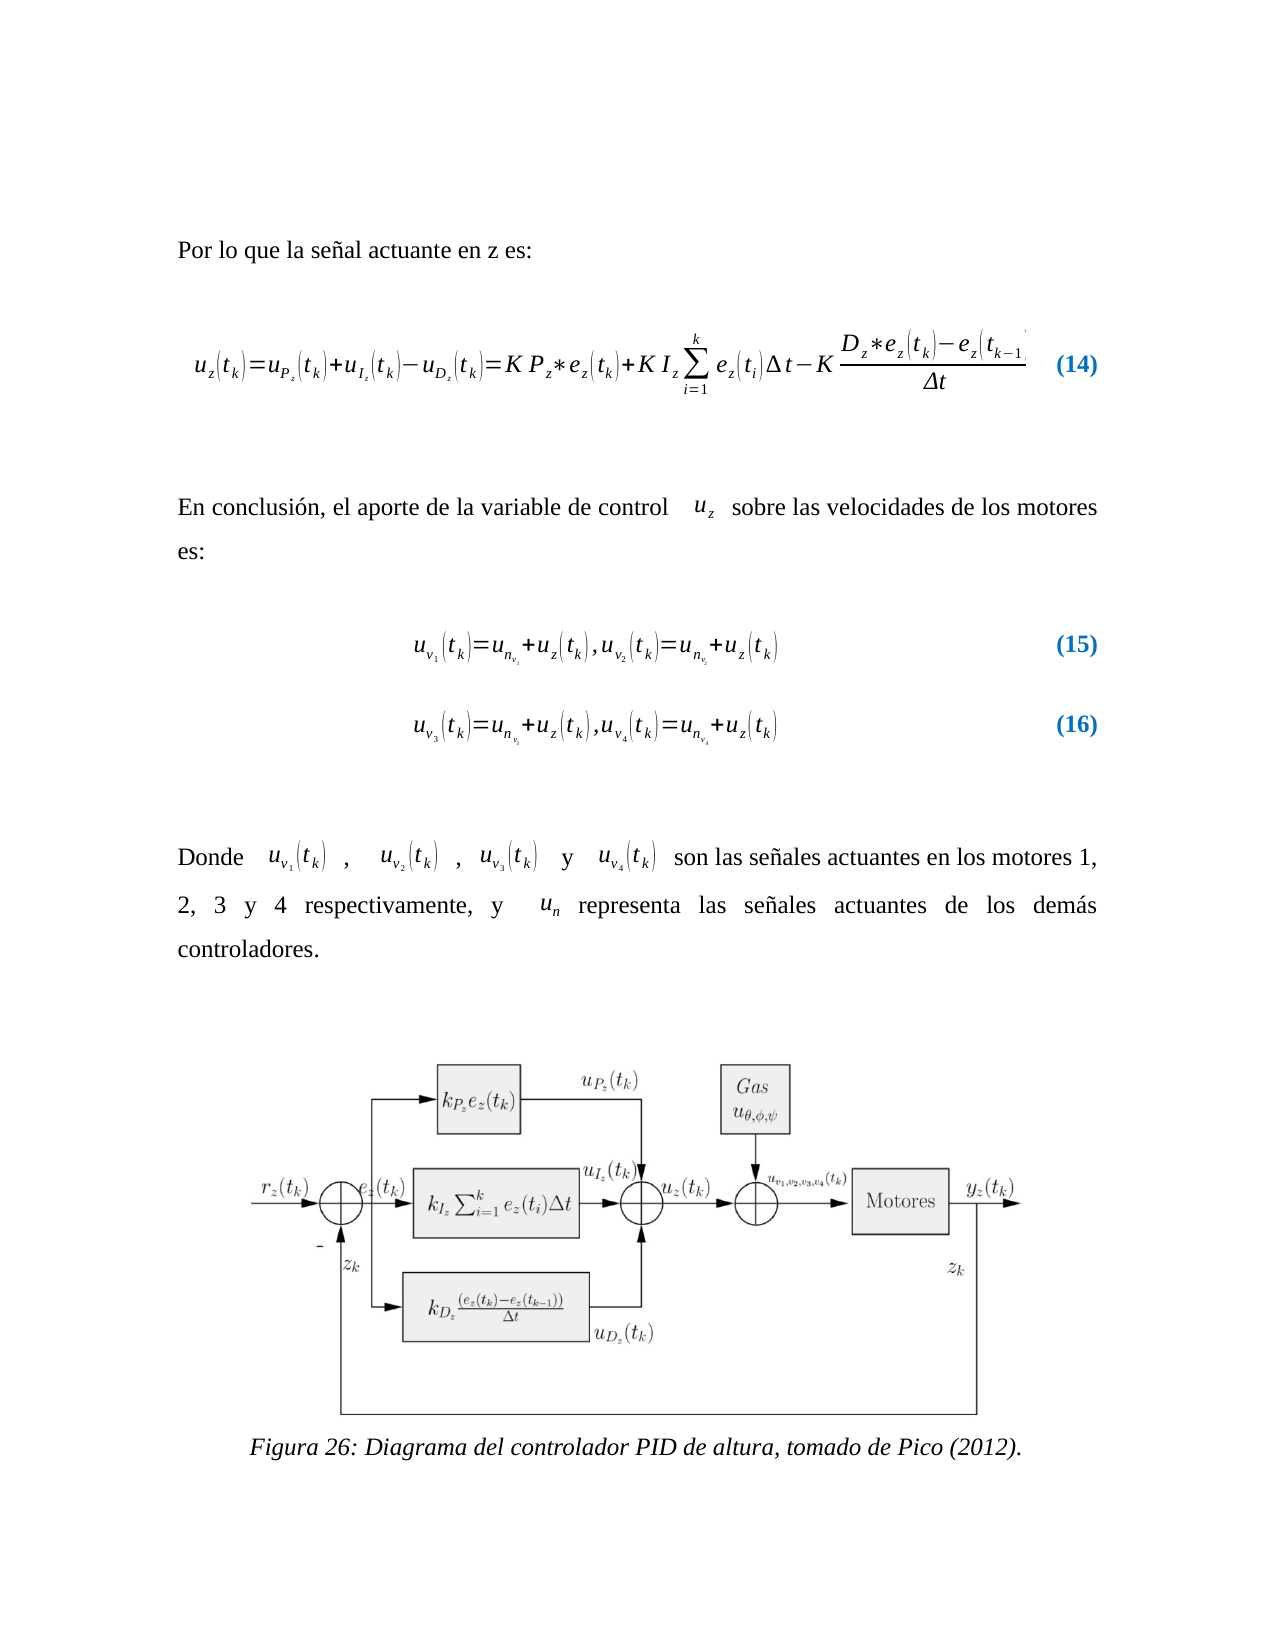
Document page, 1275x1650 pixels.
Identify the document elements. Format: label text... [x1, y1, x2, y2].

table_cell [165, 709, 1026, 746]
table_header [165, 630, 1026, 709]
table_header [165, 329, 1026, 397]
table_header (15) [1026, 630, 1128, 709]
text En conclusión, el aporte de la variable de control sobre las velocidades de los motores es: [177, 491, 1098, 565]
text Por lo que la señal actuante en z es: [177, 235, 1098, 264]
text Figura 26: Diagrama del controlador PID de altura, tomado de Pico (2012). [249, 1427, 1026, 1461]
text Donde , , y son las señales actuantes en los motores 1, 2, 3 y 4 respectivamente, y representa las señales actuantes de los demás controladores. [177, 839, 1098, 963]
picture [249, 1039, 1026, 1427]
table_cell (16) [1026, 709, 1128, 746]
table_header (14) [1026, 329, 1128, 397]
